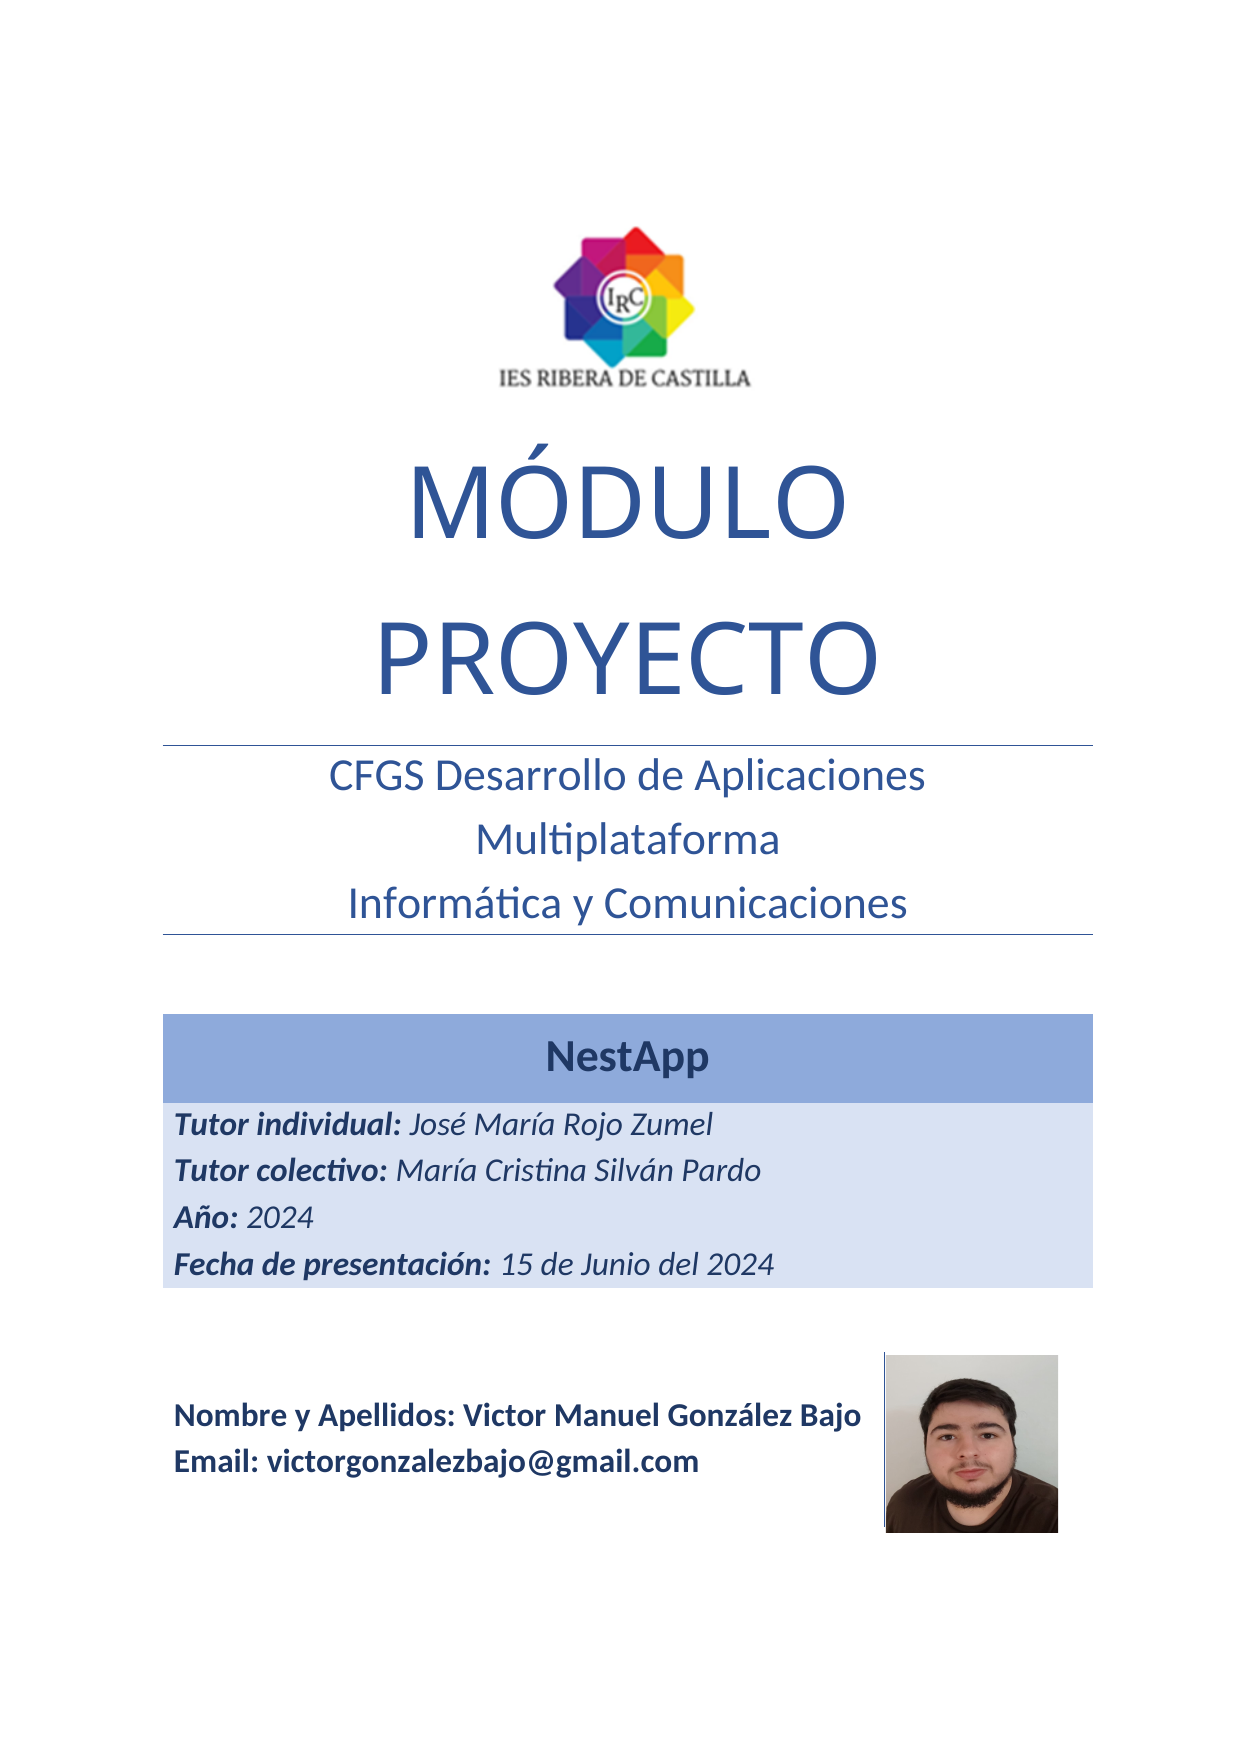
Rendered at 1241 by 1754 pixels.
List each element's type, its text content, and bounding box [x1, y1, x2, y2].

text MÓDULO PROYECTO [162, 431, 1093, 724]
picture [497, 215, 758, 397]
picture [885, 1355, 1059, 1533]
table_header CFGS Desarrollo de Aplicaciones Multiplataforma Informática y Comunicaciones [163, 746, 1093, 934]
table_header Nombre y Apellidos: Victor Manuel González Bajo Email: victorgonzalezbajo@gmail.com [163, 1352, 884, 1527]
table_header NestApp [163, 1014, 1093, 1103]
table_cell Tutor individual: José María Rojo Zumel Tutor colectivo: María Cristina Silván Pardo Año: 2024 Fecha de presentación: 15 de Junio del 2024 [163, 1103, 1093, 1288]
